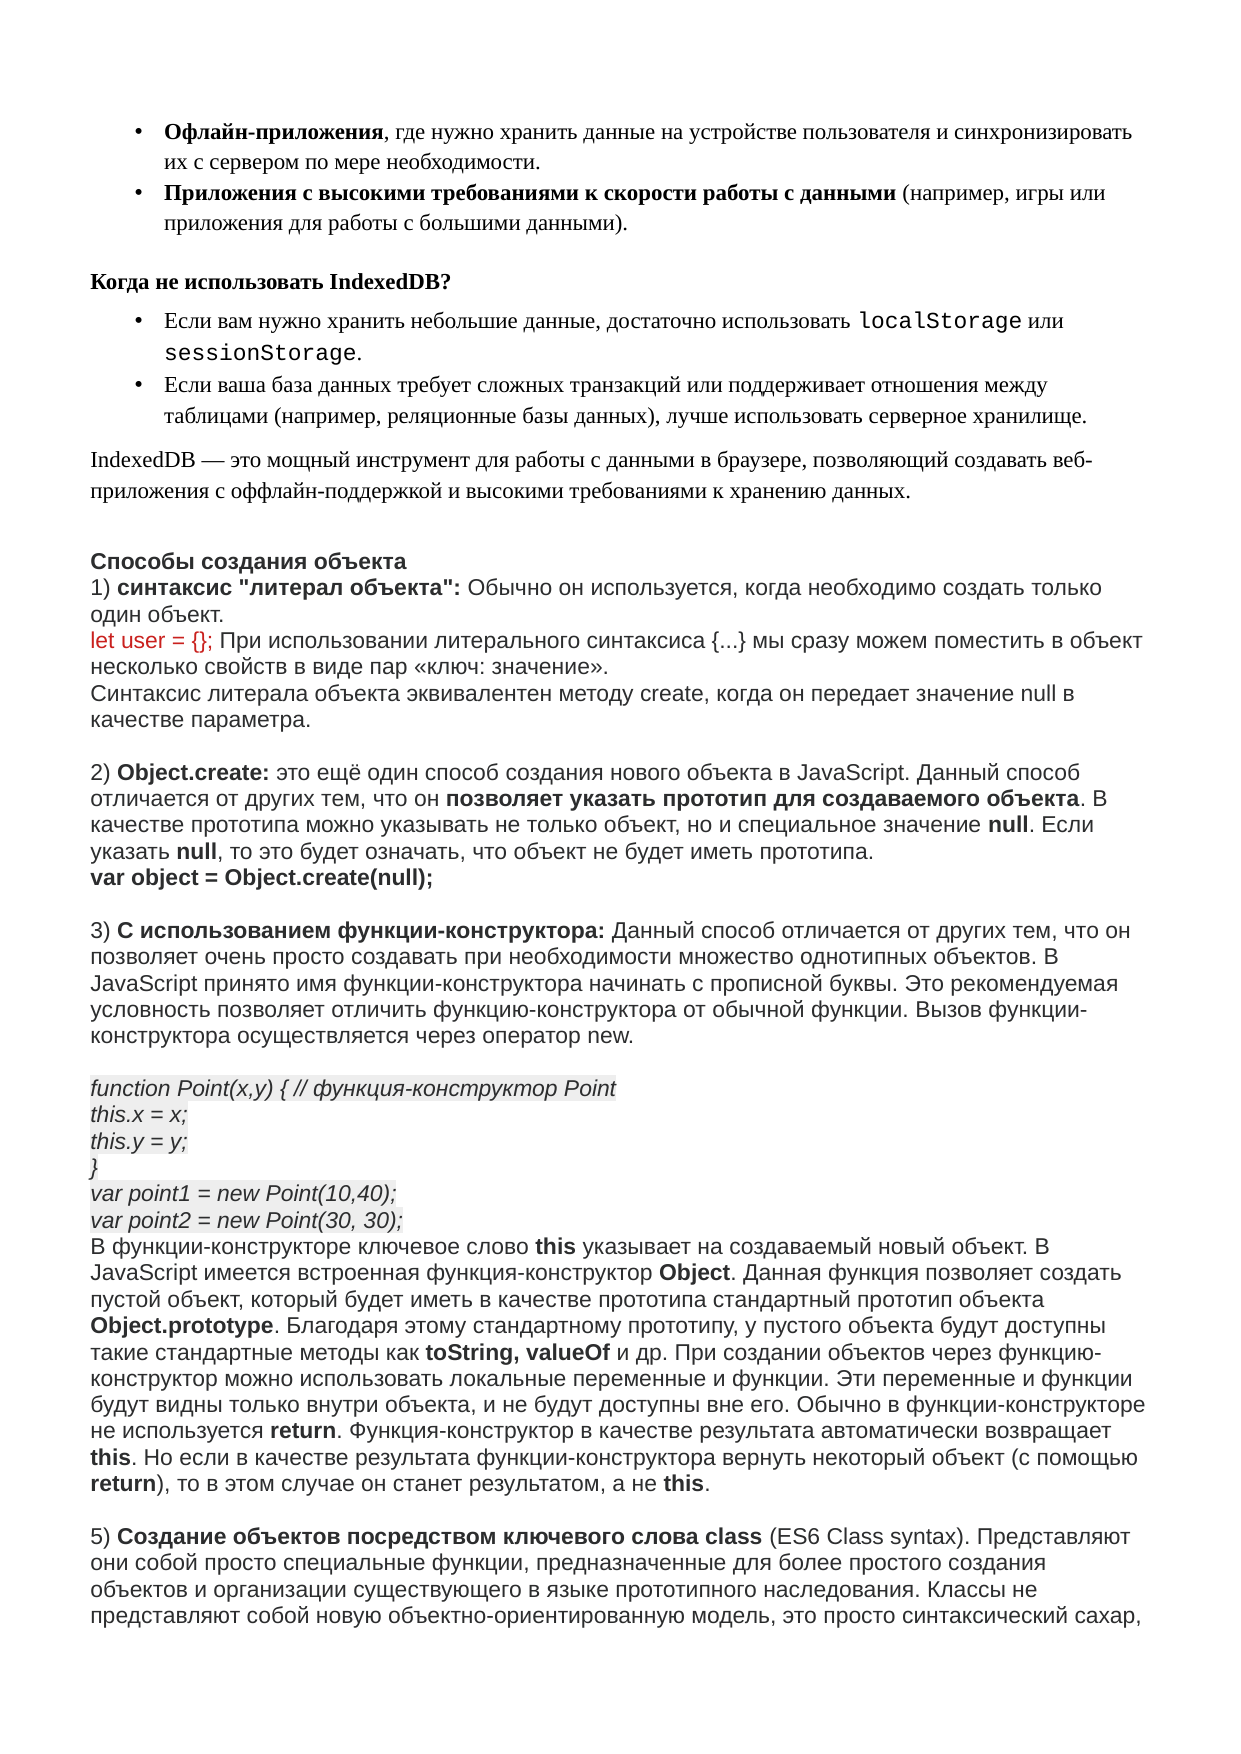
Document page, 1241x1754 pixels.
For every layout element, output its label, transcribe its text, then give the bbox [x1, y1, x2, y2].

text 1) синтаксис "литерал объекта": Обычно он используется, когда необходимо создать только один объект. let user = {}; При использовании литерального синтаксиса {...} мы сразу можем поместить в объект несколько свойств в виде пар «ключ: значение». Синтаксис литерала объекта эквивалентен методу create, когда он передает значение null в качестве параметра. 2) Object.create: это ещё один способ создания нового объекта в JavaScript. Данный способ отличается от других тем, что он позволяет указать прототип для создаваемого объекта. В качестве прототипа можно указывать не только объект, но и специальное значение null. Если указать null, то это будет означать, что объект не будет иметь прототипа. var object = Object.create(null); 3) С использованием функции-конструктора: Данный способ отличается от других тем, что он позволяет очень просто создавать при необходимости множество однотипных объектов. В JavaScript принято имя функции-конструктора начинать с прописной буквы. Это рекомендуемая условность позволяет отличить функцию-конструктора от обычной функции. Вызов функции-конструктора осуществляется через оператор new. [90, 574, 1150, 1048]
text Способы создания объекта [90, 548, 1150, 574]
list Приложения с высокими требованиями к скорости работы с данными (например, игры или приложения для работы с большими данными). [134, 178, 1150, 235]
text В функции-конструкторе ключевое слово this указывает на создаваемый новый объект. В JavaScript имеется встроенная функция-конструктор Object. Данная функция позволяет создать пустой объект, который будет иметь в качестве прототипа стандартный прототип объекта Object.prototype. Благодаря этому стандартному прототипу, у пустого объекта будут доступны такие стандартные методы как toString, valueOf и др. При создании объектов через функцию-конструктор можно использовать локальные переменные и функции. Эти переменные и функции будут видны только внутри объекта, и не будут доступны вне его. Обычно в функции-конструкторе не используется return. Функция-конструктор в качестве результата автоматически возвращает this. Но если в качестве результата функции-конструктора вернуть некоторый объект (с помощью return), то в этом случае он станет результатом, а не this. 5) Создание объектов посредством ключевого слова class (ES6 Class syntax). Представляют они собой просто специальные функции, предназначенные для более простого создания объектов и организации существующего в языке прототипного наследования. Классы не представляют собой новую объектно-ориентированную модель, это просто синтаксический сахар, [90, 1233, 1150, 1628]
list Если ваша база данных требует сложных транзакций или поддерживает отношения между таблицами (например, реляционные базы данных), лучше использовать серверное хранилище. [134, 371, 1150, 428]
text IndexedDB — это мощный инструмент для работы с данными в браузере, позволяющий создавать веб-приложения с оффлайн-поддержкой и высокими требованиями к хранению данных. [90, 446, 1150, 503]
list Если вам нужно хранить небольшие данные, достаточно использовать localStorage или sessionStorage. [134, 307, 1150, 367]
subtitle Когда не использовать IndexedDB? [90, 268, 1150, 294]
text function Point(x,y) { // функция-конструктор Point this.x = x; this.y = y; } var point1 = new Point(10,40); var point2 = new Point(30, 30); [90, 1048, 1150, 1233]
list Офлайн-приложения, где нужно хранить данные на устройстве пользователя и синхронизировать их с сервером по мере необходимости. [134, 118, 1150, 175]
